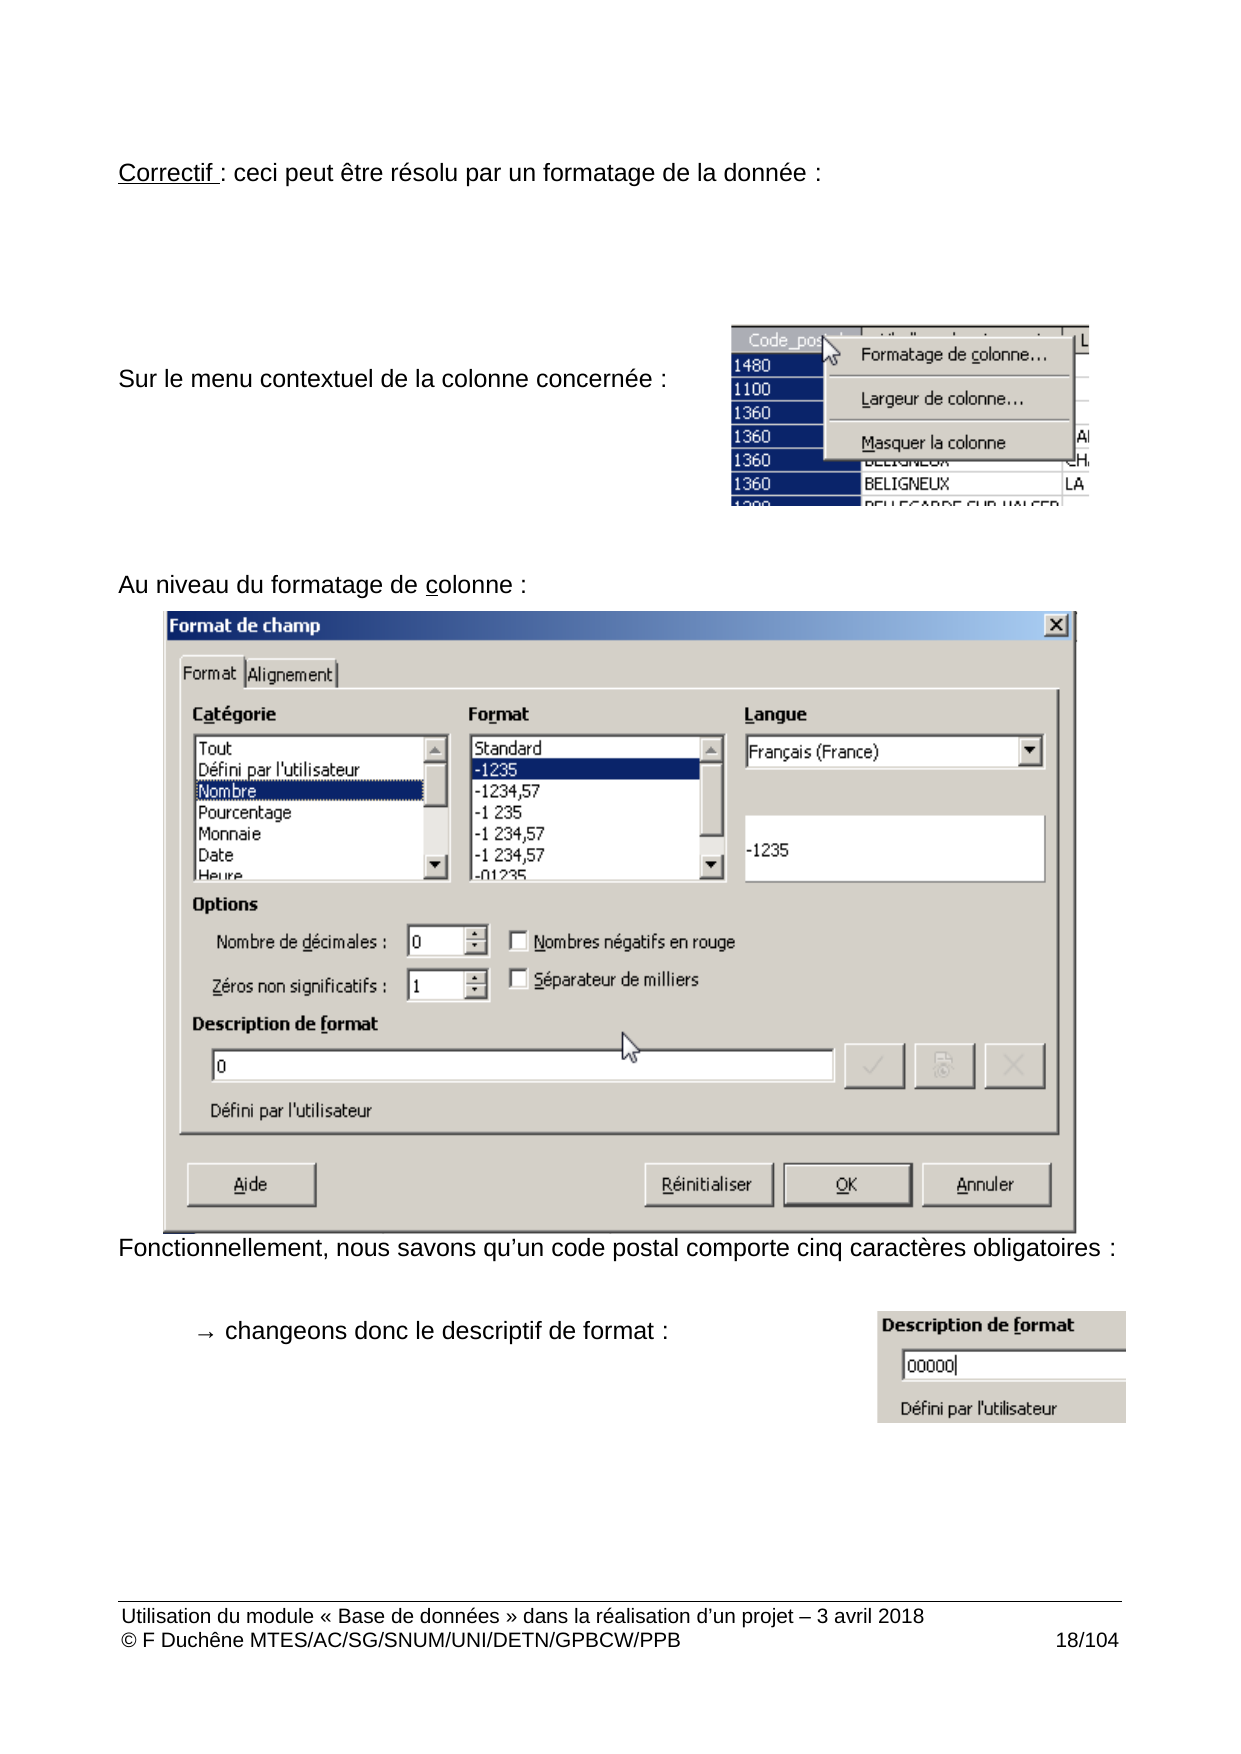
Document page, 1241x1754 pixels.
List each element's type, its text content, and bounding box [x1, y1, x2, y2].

text Correctif : ceci peut être résolu par un formatage de la donnée : [118, 157, 1122, 186]
text Fonctionnellement, nous savons qu’un code postal comporte cinq caractères obligatoires : [118, 735, 1122, 1262]
picture [731, 323, 1090, 506]
picture [877, 1311, 1126, 1423]
text Au niveau du formatage de colonne : [118, 570, 1122, 599]
text Sur le menu contextuel de la colonne concernée : [118, 364, 731, 392]
text → changeons donc le descriptif de format : [118, 1316, 877, 1344]
